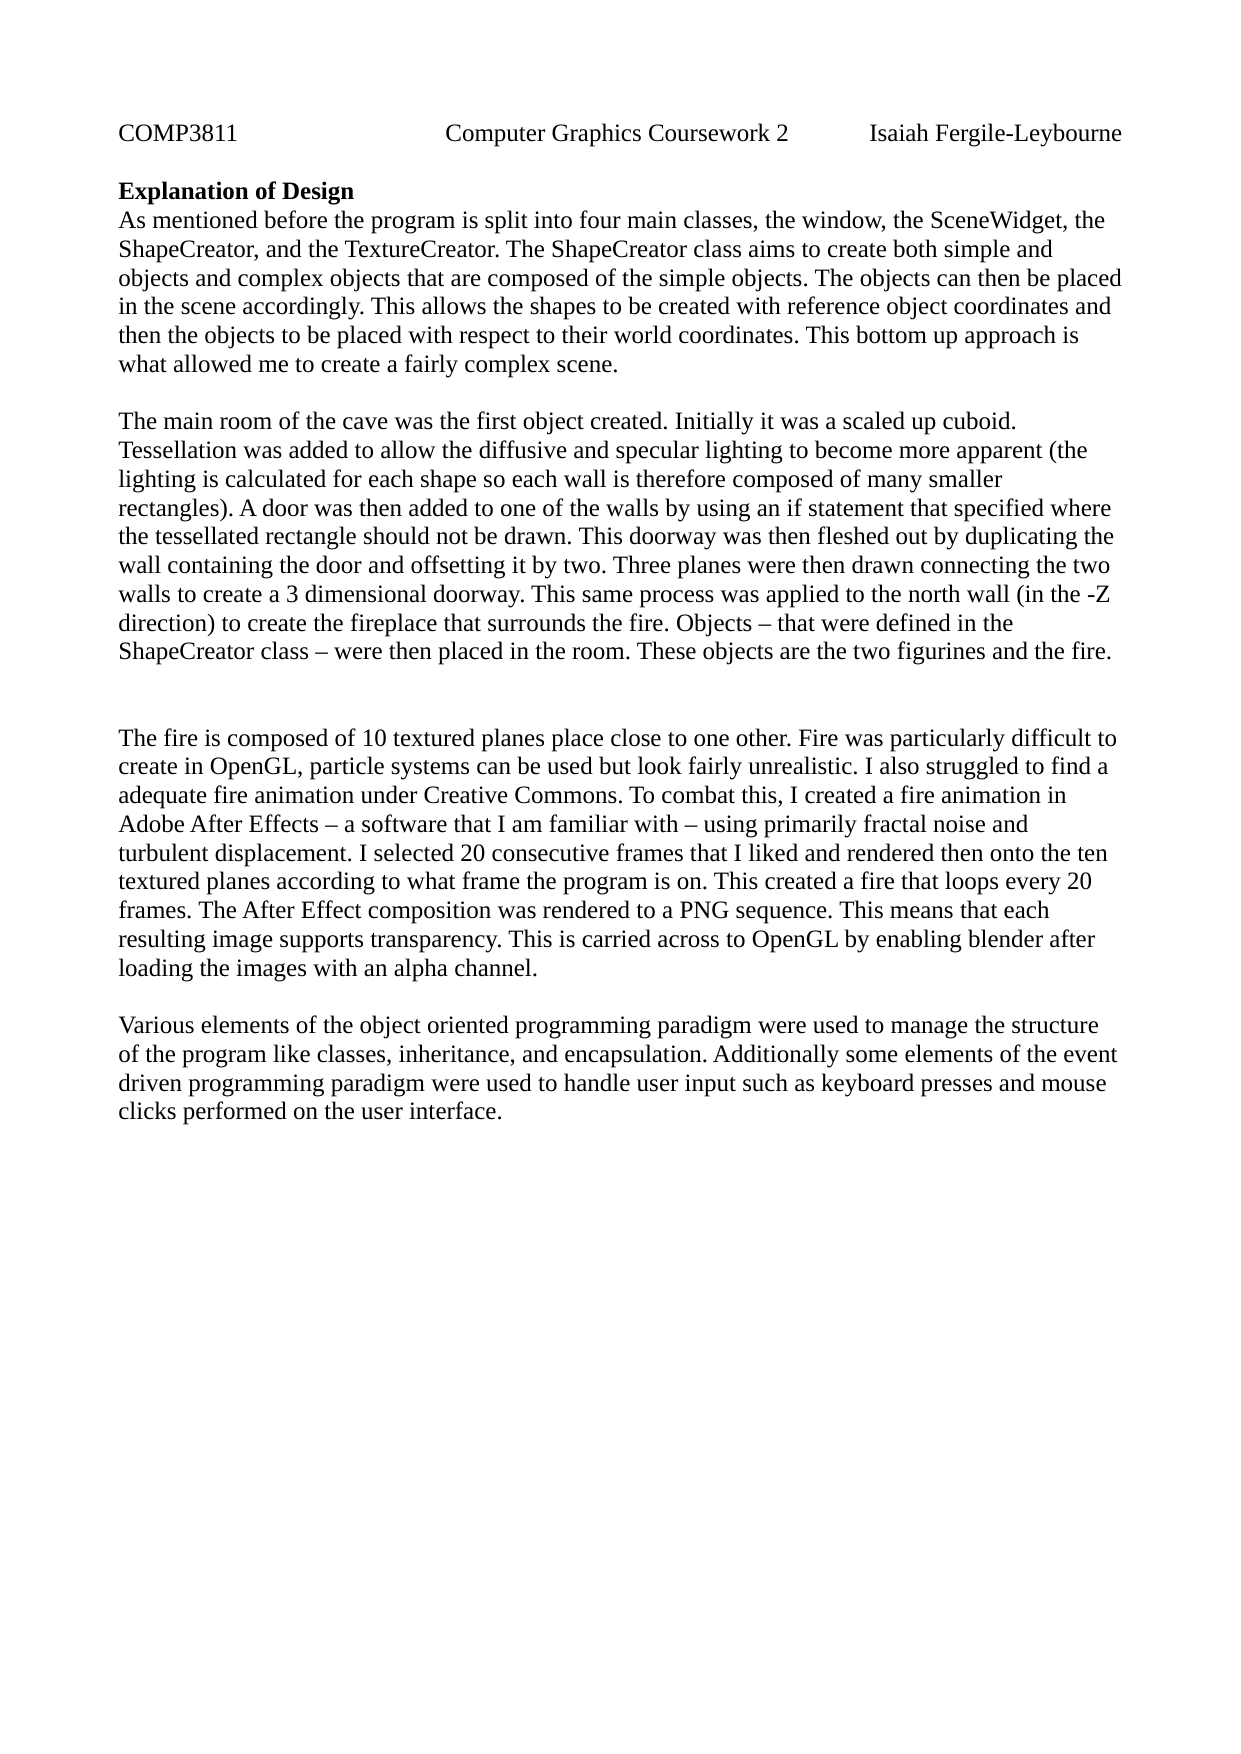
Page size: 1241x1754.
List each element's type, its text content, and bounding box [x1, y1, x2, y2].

text Explanation of Design [118, 176, 1122, 205]
text As mentioned before the program is split into four main classes, the window, the SceneWidget, the ShapeCreator, and the TextureCreator. The ShapeCreator class aims to create both simple and objects and complex objects that are composed of the simple objects. The objects can then be placed in the scene accordingly. This allows the shapes to be created with reference object coordinates and then the objects to be placed with respect to their world coordinates. This bottom up approach is what allowed me to create a fairly complex scene. The main room of the cave was the first object created. Initially it was a scaled up cuboid. Tessellation was added to allow the diffusive and specular lighting to become more apparent (the lighting is calculated for each shape so each wall is therefore composed of many smaller rectangles). A door was then added to one of the walls by using an if statement that specified where the tessellated rectangle should not be drawn. This doorway was then fleshed out by duplicating the wall containing the door and offsetting it by two. Three planes were then drawn connecting the two walls to create a 3 dimensional doorway. This same process was applied to the north wall (in the -Z direction) to create the fireplace that surrounds the fire. Objects – that were defined in the ShapeCreator class – were then placed in the room. These objects are the two figurines and the fire. [118, 205, 1122, 665]
text The fire is composed of 10 textured planes place close to one other. Fire was particularly difficult to create in OpenGL, particle systems can be used but look fairly unrealistic. I also struggled to find a adequate fire animation under Creative Commons. To combat this, I created a fire animation in Adobe After Effects – a software that I am familiar with – using primarily fractal noise and turbulent displacement. I selected 20 consecutive frames that I liked and rendered then onto the ten textured planes according to what frame the program is on. This created a fire that loops every 20 frames. The After Effect composition was rendered to a PNG sequence. This means that each resulting image supports transparency. This is carried across to OpenGL by enabling blender after loading the images with an alpha channel. [118, 723, 1122, 981]
text Various elements of the object oriented programming paradigm were used to manage the structure of the program like classes, inheritance, and encapsulation. Additionally some elements of the event driven programming paradigm were used to handle user input such as keyboard presses and mouse clicks performed on the user interface. [118, 1010, 1122, 1125]
